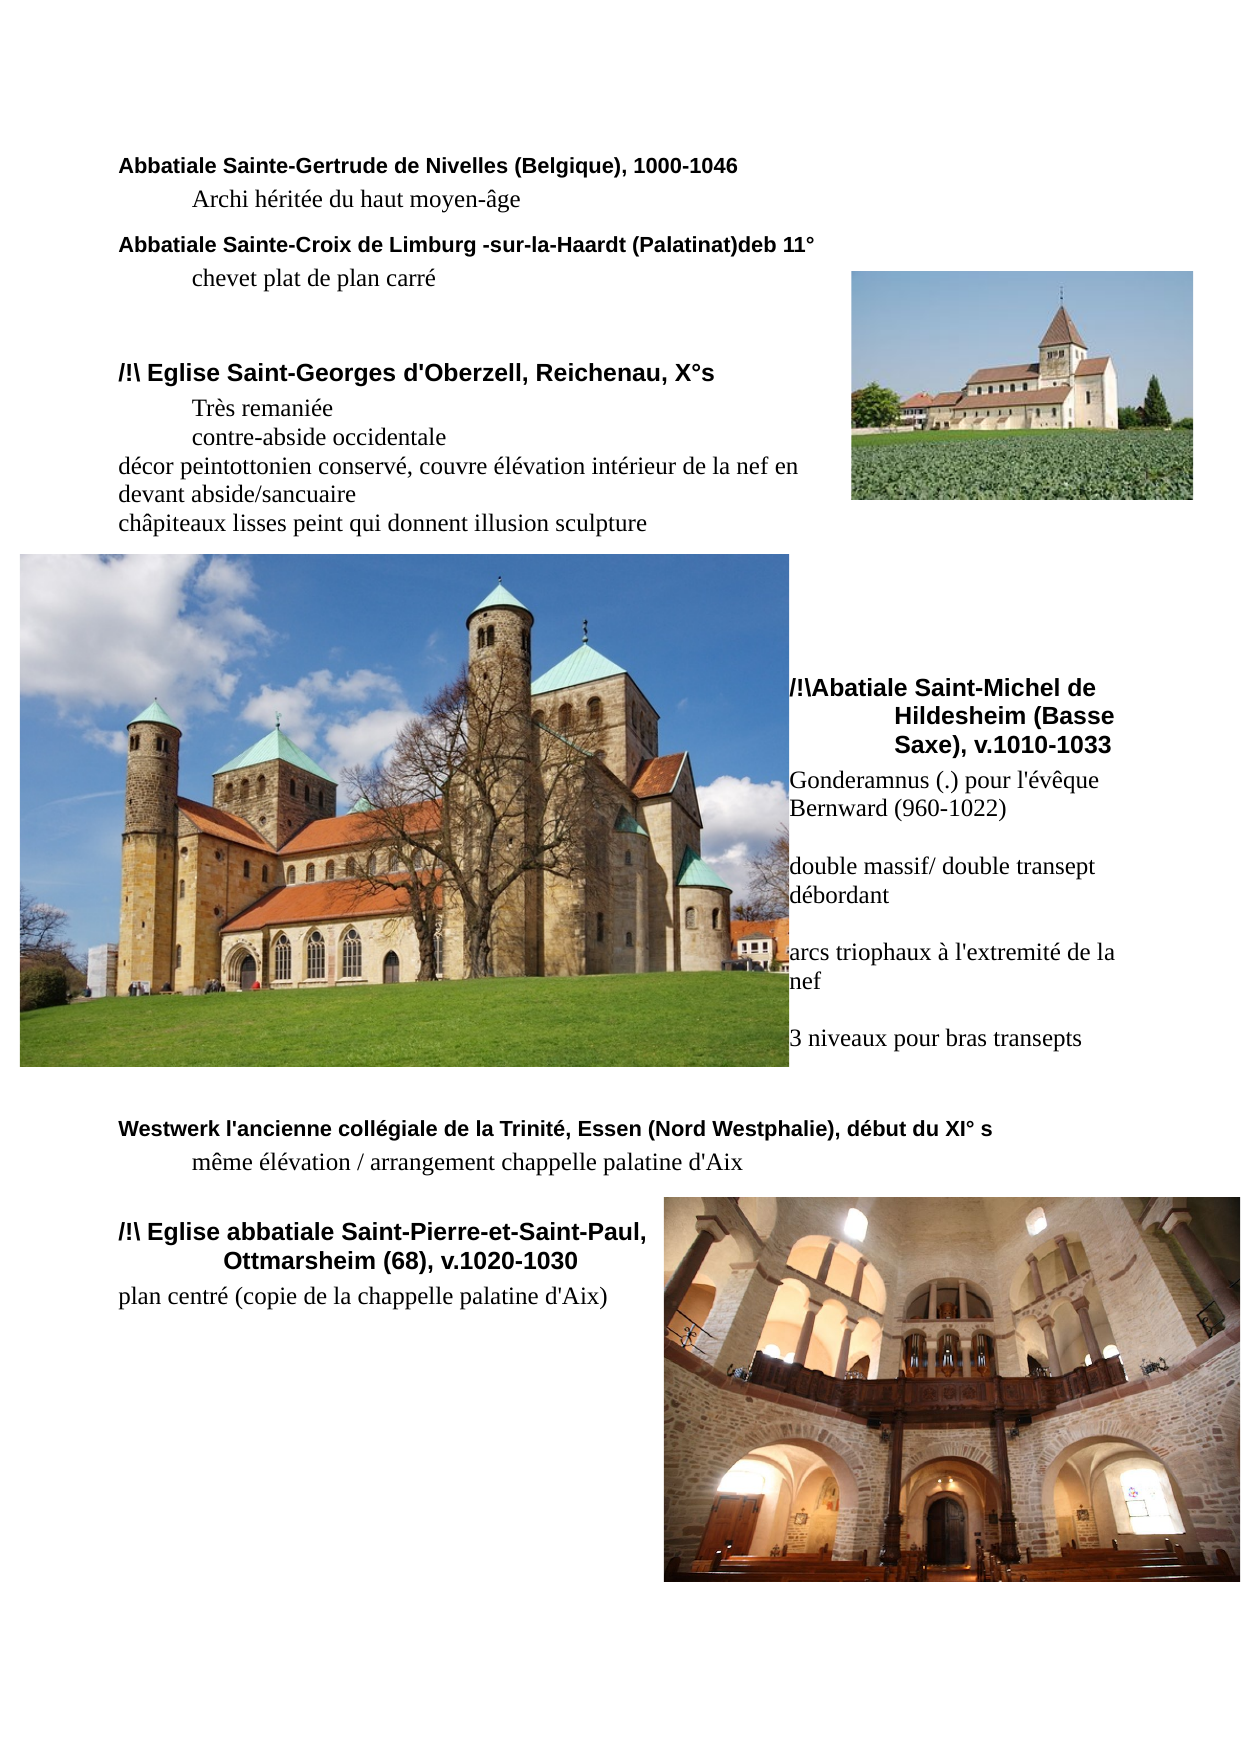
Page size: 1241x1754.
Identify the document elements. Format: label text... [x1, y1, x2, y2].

subtitle Abbatiale Sainte-Croix de Limburg -sur-la-Haardt (Palatinat)deb 11° [118, 232, 1122, 257]
text arcs triophaux à l'extremité de la nef [790, 937, 1122, 995]
subtitle /!\ Eglise abbatiale Saint-Pierre-et-Saint-Paul, Ottmarsheim (68), v.1020-1030 [118, 1217, 663, 1274]
text décor peintottonien conservé, couvre élévation intérieur de la nef en devant abside/sancuaire [118, 451, 1122, 508]
picture [663, 1197, 1241, 1582]
subtitle Westwerk l'ancienne collégiale de la Trinité, Essen (Nord Westphalie), début du XI° s [118, 1116, 1122, 1141]
text Gonderamnus (.) pour l'évêque Bernward (960-1022) [790, 765, 1122, 822]
text châpiteaux lisses peint qui donnent illusion sculpture [118, 508, 1122, 537]
text Archi héritée du haut moyen-âge [118, 184, 1122, 213]
text 3 niveaux pour bras transepts [790, 1023, 1122, 1052]
text plan centré (copie de la chappelle palatine d'Aix) [118, 1281, 663, 1309]
text contre-abside occidentale [118, 422, 851, 451]
subtitle /!\Abatiale Saint-Michel de Hildesheim (Basse Saxe), v.1010-1033 [790, 673, 1122, 758]
subtitle /!\ Eglise Saint-Georges d'Oberzell, Reichenau, X°s [118, 358, 851, 387]
text Très remaniée [118, 393, 851, 422]
picture [19, 554, 790, 1067]
text double massif/ double transept débordant [790, 851, 1122, 908]
picture [851, 271, 1194, 500]
text même élévation / arrangement chappelle palatine d'Aix [118, 1147, 1122, 1176]
text chevet plat de plan carré [118, 263, 1122, 292]
subtitle Abbatiale Sainte-Gertrude de Nivelles (Belgique), 1000-1046 [118, 153, 1122, 178]
